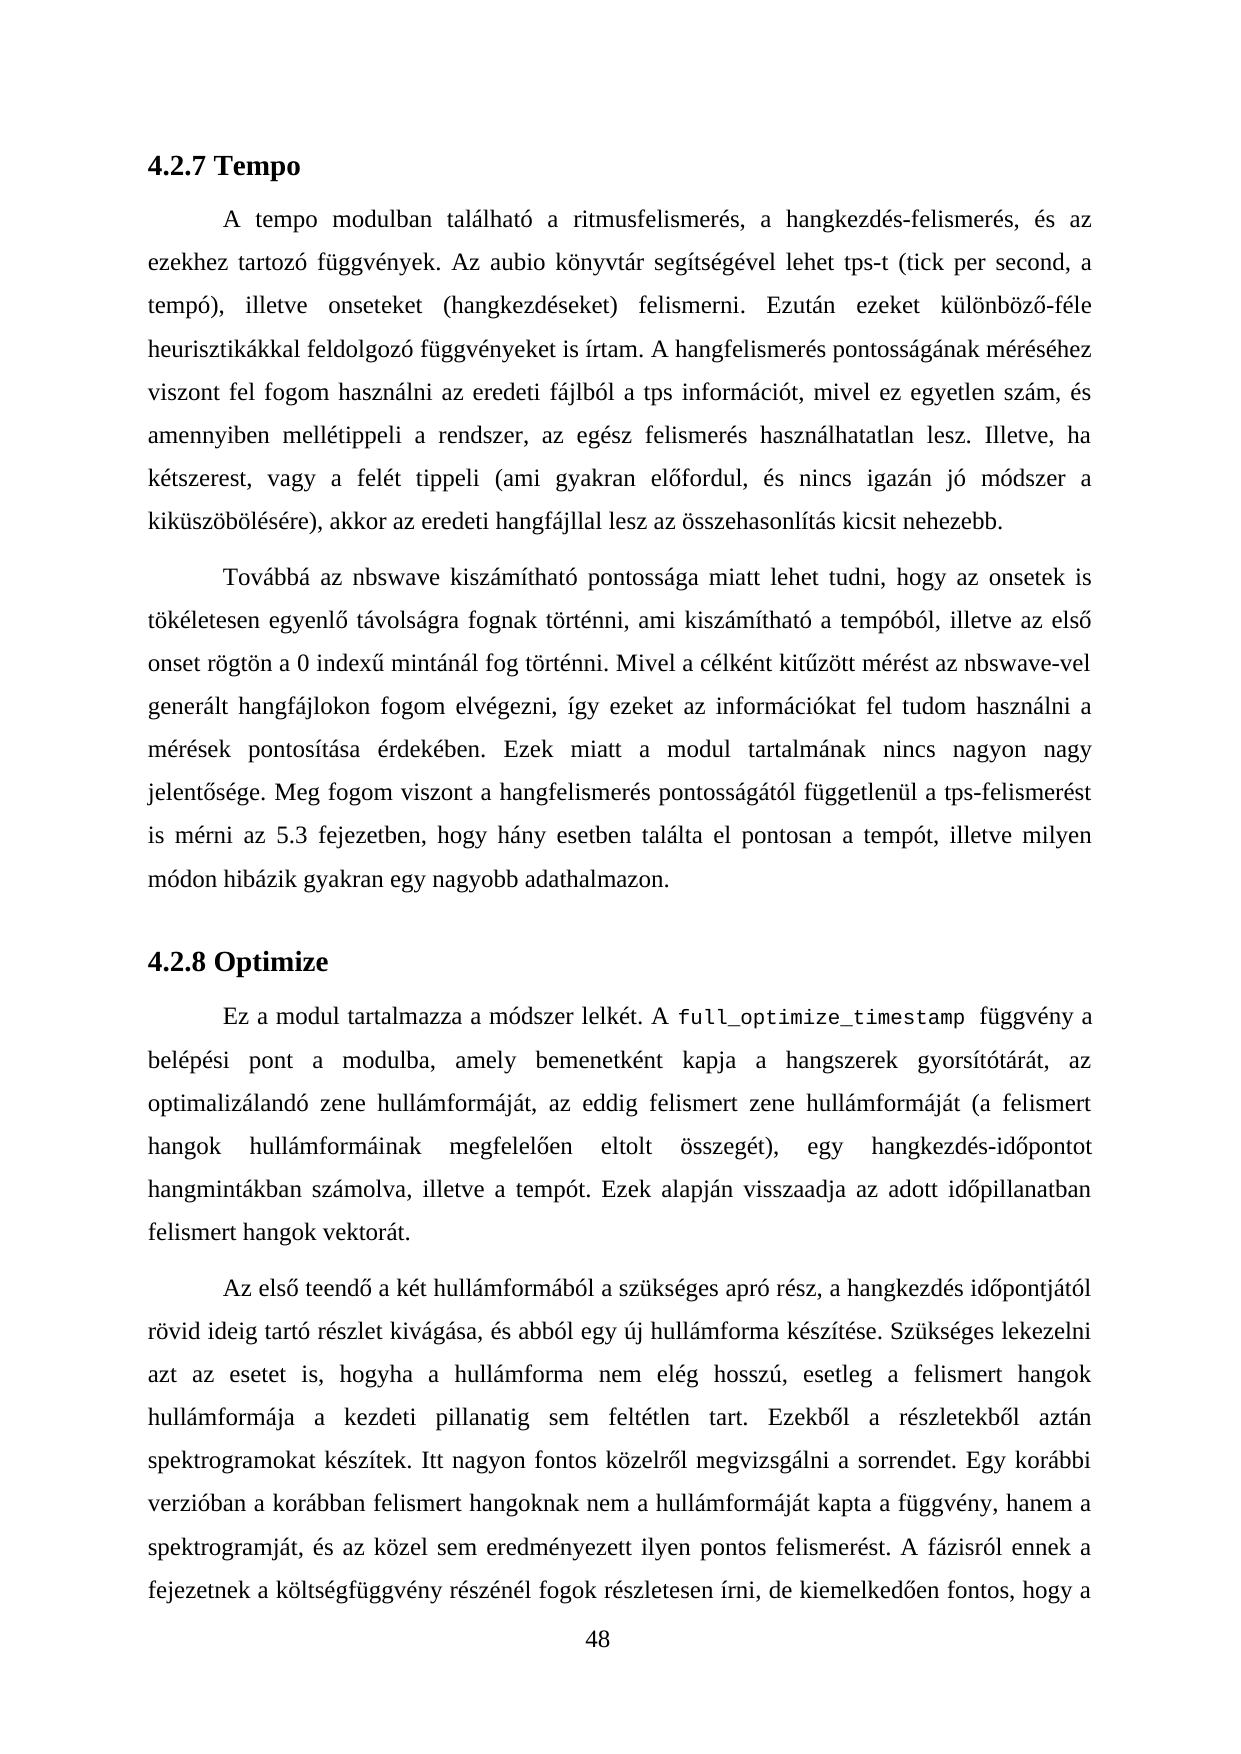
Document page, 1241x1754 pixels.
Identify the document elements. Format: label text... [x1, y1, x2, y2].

text Ez a modul tartalmazza a módszer lelkét. A full_optimize_timestamp függvény a belépési pont a modulba, amely bemenetként kapja a hangszerek gyorsítótárát, az optimalizálandó zene hullámformáját, az eddig felismert zene hullámformáját (a felismert hangok hullámformáinak megfelelően eltolt összegét), egy hangkezdés-időpontot hangmintákban számolva, illetve a tempót. Ezek alapján visszaadja az adott időpillanatban felismert hangok vektorát. [148, 1001, 1092, 1246]
text Az első teendő a két hullámformából a szükséges apró rész, a hangkezdés időpontjától rövid ideig tartó részlet kivágása, és abból egy új hullámforma készítése. Szükséges lekezelni azt az esetet is, hogyha a hullámforma nem elég hosszú, esetleg a felismert hangok hullámformája a kezdeti pillanatig sem feltétlen tart. Ezekből a részletekből aztán spektrogramokat készítek. Itt nagyon fontos közelről megvizsgálni a sorrendet. Egy korábbi verzióban a korábban felismert hangoknak nem a hullámformáját kapta a függvény, hanem a spektrogramját, és az közel sem eredményezett ilyen pontos felismerést. A fázisról ennek a fejezetnek a költségfüggvény részénél fogok részletesen írni, de kiemelkedően fontos, hogy a [148, 1273, 1092, 1603]
text A tempo modulban található a ritmusfelismerés, a hangkezdés-felismerés, és az ezekhez tartozó függvények. Az aubio könyvtár segítségével lehet tps-t (tick per second, a tempó), illetve onseteket (hangkezdéseket) felismerni. Ezután ezeket különböző-féle heurisztikákkal feldolgozó függvényeket is írtam. A hangfelismerés pontosságának méréséhez viszont fel fogom használni az eredeti fájlból a tps információt, mivel ez egyetlen szám, és amennyiben mellétippeli a rendszer, az egész felismerés használhatatlan lesz. Illetve, ha kétszerest, vagy a felét tippeli (ami gyakran előfordul, és nincs igazán jó módszer a kiküszöbölésére), akkor az eredeti hangfájllal lesz az összehasonlítás kicsit nehezebb. [148, 204, 1092, 535]
subtitle Tempo [148, 148, 1092, 181]
text Továbbá az nbswave kiszámítható pontossága miatt lehet tudni, hogy az onsetek is tökéletesen egyenlő távolságra fognak történni, ami kiszámítható a tempóból, illetve az első onset rögtön a 0 indexű mintánál fog történni. Mivel a célként kitűzött mérést az nbswave-vel generált hangfájlokon fogom elvégezni, így ezeket az információkat fel tudom használni a mérések pontosítása érdekében. Ezek miatt a modul tartalmának nincs nagyon nagy jelentősége. Meg fogom viszont a hangfelismerés pontosságától függetlenül a tps-felismerést is mérni az 5.3 fejezetben, hogy hány esetben találta el pontosan a tempót, illetve milyen módon hibázik gyakran egy nagyobb adathalmazon. [148, 562, 1092, 892]
subtitle Optimize [148, 944, 1092, 978]
